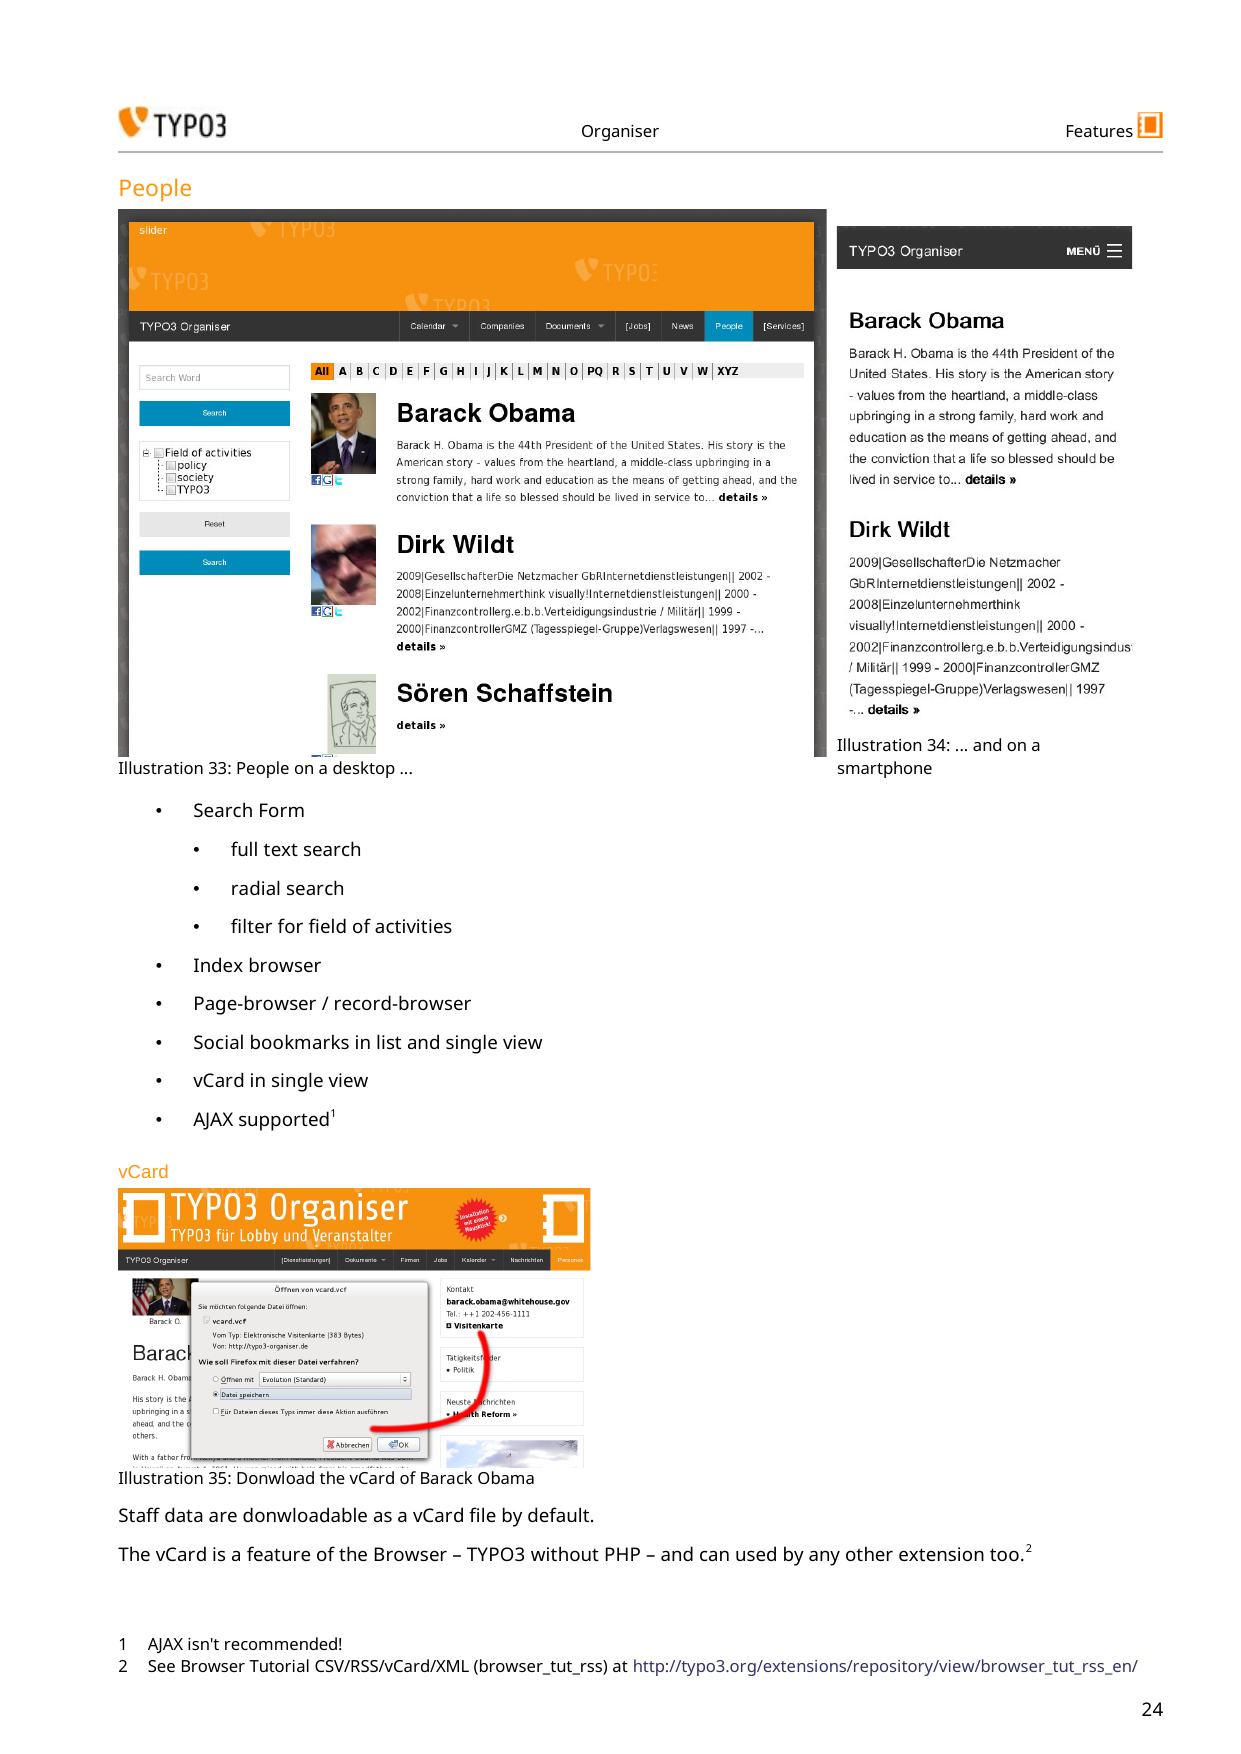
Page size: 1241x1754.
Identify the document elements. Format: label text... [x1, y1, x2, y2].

text Illustration 33: People on a desktop ... [118, 757, 827, 779]
text Staff data are donwloadable as a vCard file by default. [118, 1502, 1163, 1528]
picture [1137, 112, 1163, 138]
picture [118, 106, 227, 138]
list AJAX isn't recommended! [118, 1633, 1163, 1655]
text Illustration 35: Donwload the vCard of Barack Obama [118, 1468, 591, 1490]
picture [118, 209, 827, 757]
picture [836, 225, 1133, 735]
list AJAX supported [156, 1106, 1163, 1132]
text See Browser Tutorial CSV/RSS/vCard/XML (browser_tut_rss) at http://typo3.org/extensions/repository/view/browser_tut_rss_en/ [118, 1655, 1163, 1678]
list vCard in single view [156, 1067, 1163, 1093]
list Index browser [156, 952, 1163, 978]
list radial search [193, 874, 1163, 901]
picture [118, 1188, 591, 1468]
subtitle vCard [118, 1161, 1163, 1182]
text Illustration 34: ... and on a smartphone [837, 735, 1132, 779]
list full text search [193, 836, 1163, 862]
list filter for field of activities [193, 913, 1163, 939]
list Search Form [156, 797, 1163, 823]
subtitle People [118, 172, 1163, 203]
text The vCard is a feature of the Browser – TYPO3 without PHP – and can used by any other extension too. [118, 1541, 1163, 1567]
list Social bookmarks in list and single view [156, 1029, 1163, 1055]
list Page-browser / record-browser [156, 990, 1163, 1016]
